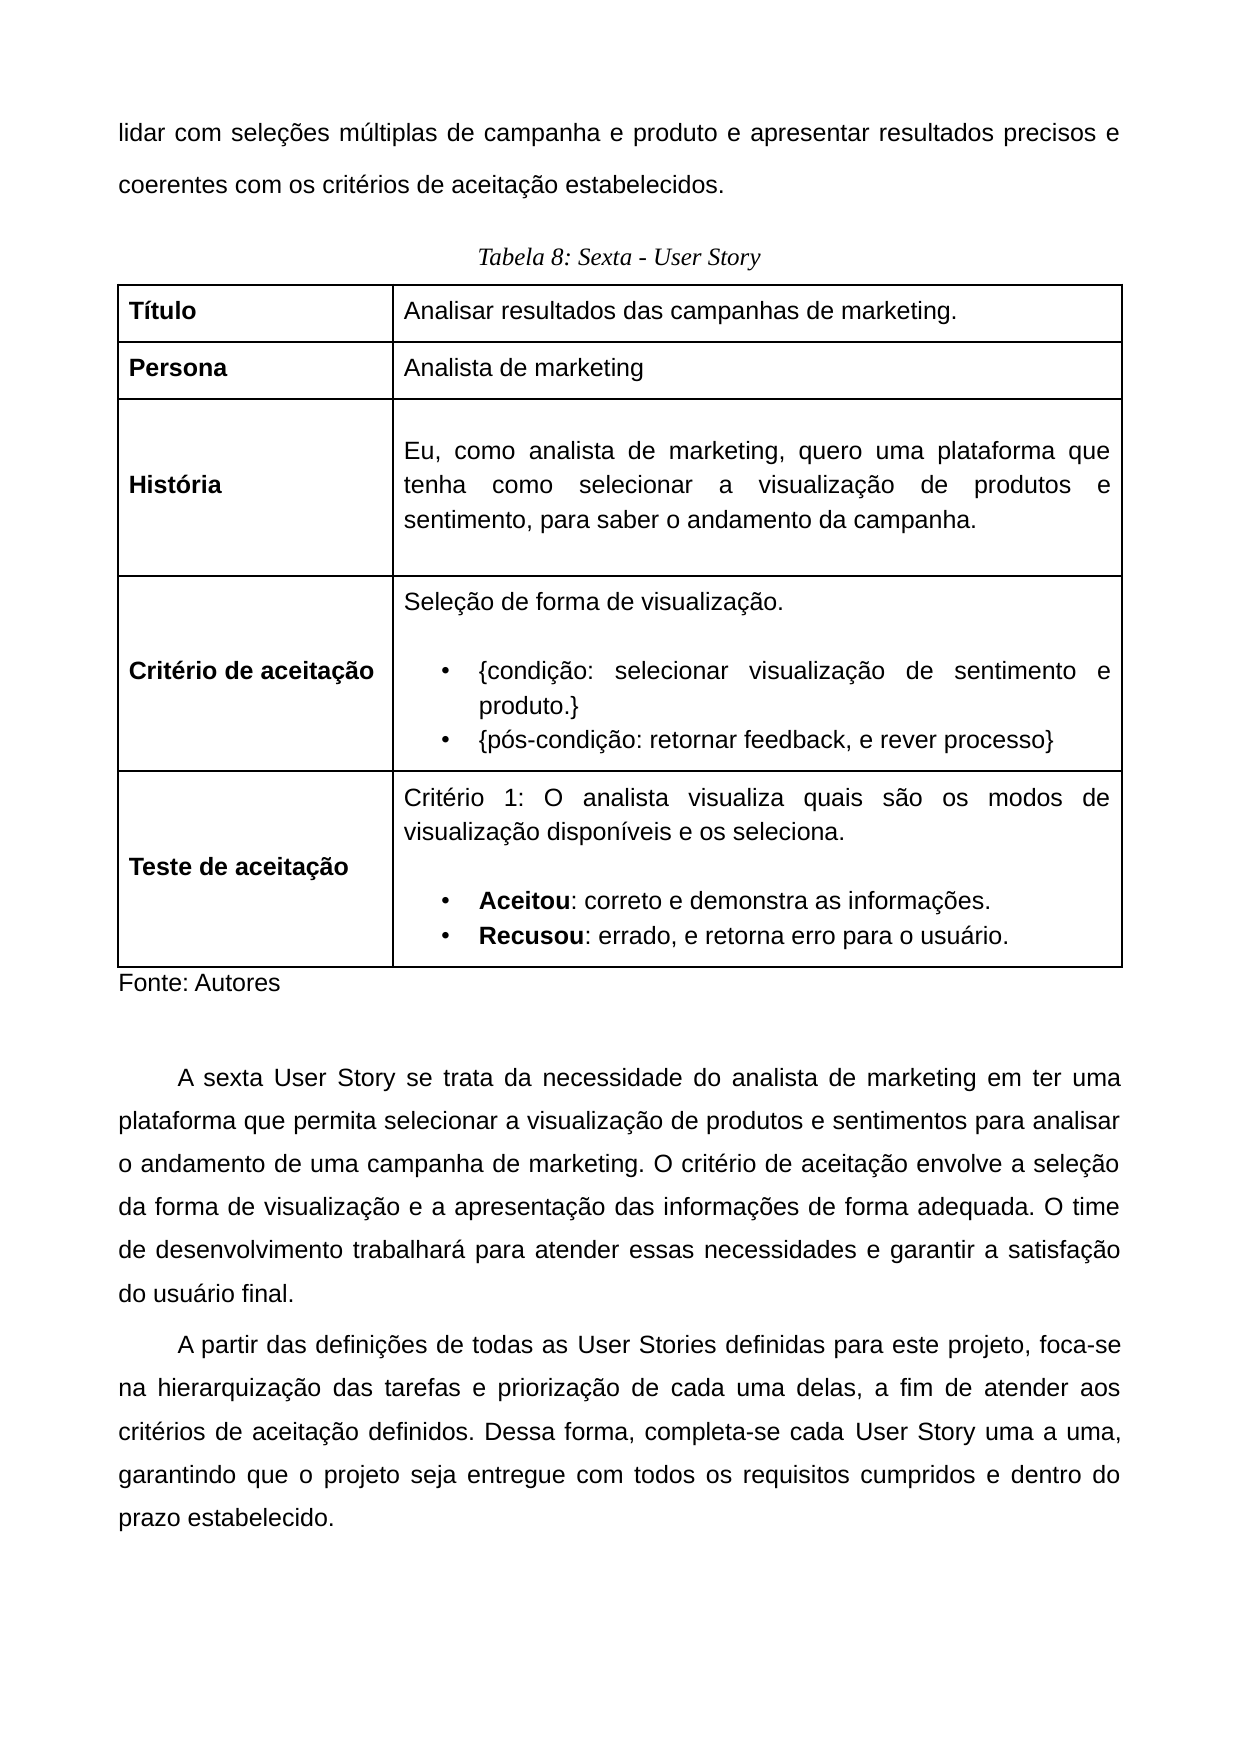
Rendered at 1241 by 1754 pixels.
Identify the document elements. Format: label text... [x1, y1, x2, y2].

table_cell Analista de marketing [394, 343, 1121, 398]
table_header Analisar resultados das campanhas de marketing. [394, 286, 1121, 341]
table_cell Critério de aceitação [119, 577, 392, 770]
table_cell História [119, 400, 392, 574]
table_cell Critério 1: O analista visualiza quais são os modos de visualização disponíveis e os seleciona. Aceitou: correto e demonstra as informações. Recusou: errado, e retorna erro para o usuário. [394, 772, 1121, 966]
text lidar com seleções múltiplas de campanha e produto e apresentar resultados precisos e coerentes com os critérios de aceitação estabelecidos. [118, 118, 1122, 198]
table_cell Seleção de forma de visualização. {condição: selecionar visualização de sentimento e produto.} {pós-condição: retornar feedback, e rever processo} [394, 577, 1121, 770]
table_cell Teste de aceitação [119, 772, 392, 966]
table_header Título [119, 286, 392, 341]
table_cell Persona [119, 343, 392, 398]
text A sexta User Story se trata da necessidade do analista de marketing em ter uma plataforma que permita selecionar a visualização de produtos e sentimentos para analisar o andamento de uma campanha de marketing. O critério de aceitação envolve a seleção da forma de visualização e a apresentação das informações de forma adequada. O time de desenvolvimento trabalhará para atender essas necessidades e garantir a satisfação do usuário final. [118, 1063, 1122, 1307]
text Fonte: Autores [118, 968, 1122, 996]
text A partir das definições de todas as User Stories definidas para este projeto, foca-se na hierarquização das tarefas e priorização de cada uma delas, a fim de atender aos critérios de aceitação definidos. Dessa forma, completa-se cada User Story uma a uma, garantindo que o projeto seja entregue com todos os requisitos cumpridos e dentro do prazo estabelecido. [118, 1330, 1122, 1532]
text Tabela 8: Sexta - User Story [118, 242, 1122, 271]
table_cell Eu, como analista de marketing, quero uma plataforma que tenha como selecionar a visualização de produtos e sentimento, para saber o andamento da campanha. [394, 400, 1121, 574]
